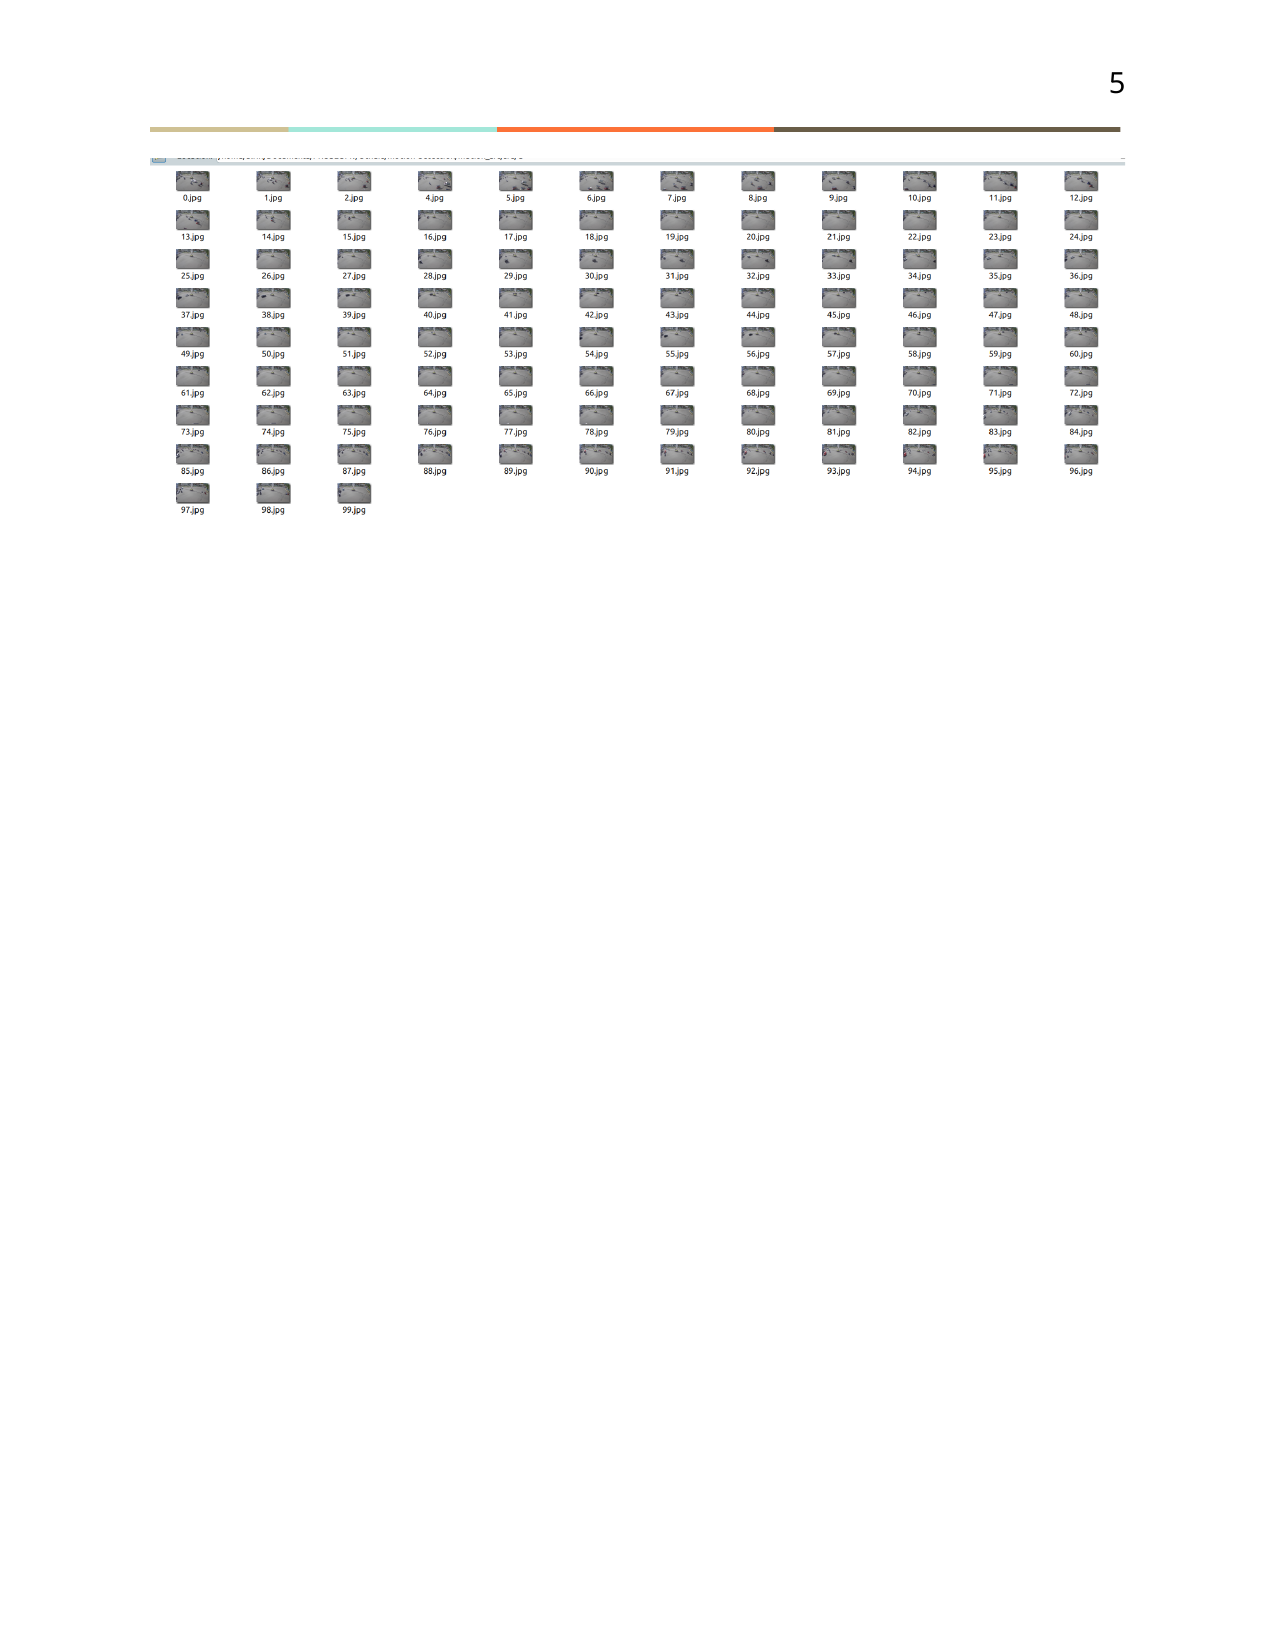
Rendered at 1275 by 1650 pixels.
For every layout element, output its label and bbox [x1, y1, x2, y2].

picture [150, 158, 1125, 548]
picture [150, 127, 1121, 132]
